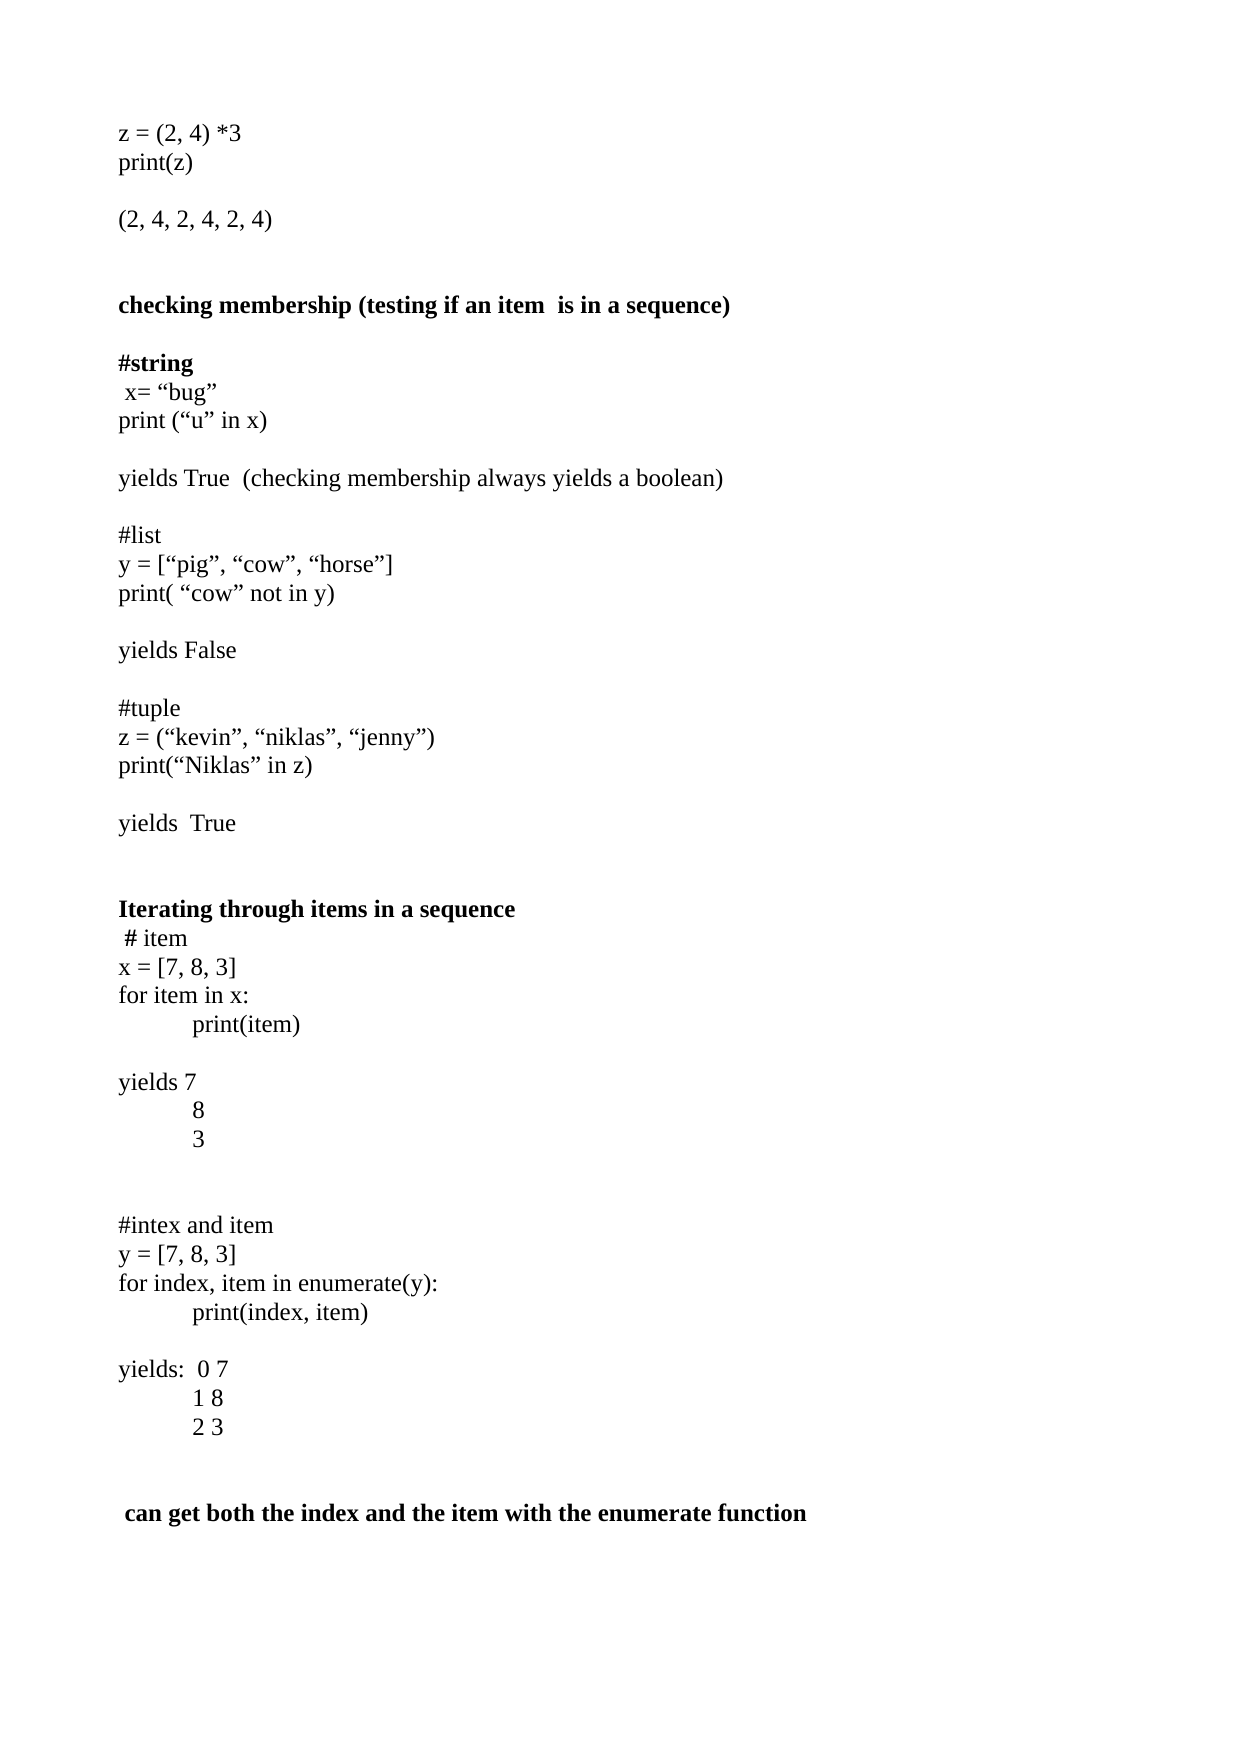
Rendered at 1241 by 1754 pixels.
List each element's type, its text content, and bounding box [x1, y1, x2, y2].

text # item [118, 923, 1122, 952]
text 3 [118, 1124, 1122, 1153]
text checking membership (testing if an item is in a sequence) [118, 291, 1122, 319]
text print( “cow” not in y) [118, 578, 1122, 607]
text 8 [118, 1096, 1122, 1124]
text print(“Niklas” in z) [118, 751, 1122, 779]
text can get both the index and the item with the enumerate function [118, 1498, 1122, 1527]
text yields 7 [118, 1067, 1122, 1096]
text #intex and item [118, 1211, 1122, 1239]
text print(z) [118, 147, 1122, 176]
text yields: 0 7 [118, 1354, 1122, 1383]
text #string [118, 348, 1122, 377]
text #list [118, 521, 1122, 549]
text x= “bug” [118, 377, 1122, 406]
text yields True [118, 808, 1122, 837]
text #tuple [118, 693, 1122, 722]
text print (“u” in x) [118, 406, 1122, 434]
text 2 3 [118, 1412, 1122, 1441]
text y = [“pig”, “cow”, “horse”] [118, 549, 1122, 578]
text 1 8 [118, 1383, 1122, 1412]
text for item in x: [118, 981, 1122, 1009]
text (2, 4, 2, 4, 2, 4) [118, 204, 1122, 233]
text y = [7, 8, 3] [118, 1239, 1122, 1268]
text yields False [118, 636, 1122, 664]
text print(item) [118, 1009, 1122, 1038]
text z = (2, 4) *3 [118, 118, 1122, 147]
text x = [7, 8, 3] [118, 952, 1122, 981]
text for index, item in enumerate(y): [118, 1268, 1122, 1297]
text print(index, item) [118, 1297, 1122, 1326]
text Iterating through items in a sequence [118, 894, 1122, 923]
text yields True (checking membership always yields a boolean) [118, 463, 1122, 492]
text z = (“kevin”, “niklas”, “jenny”) [118, 722, 1122, 751]
